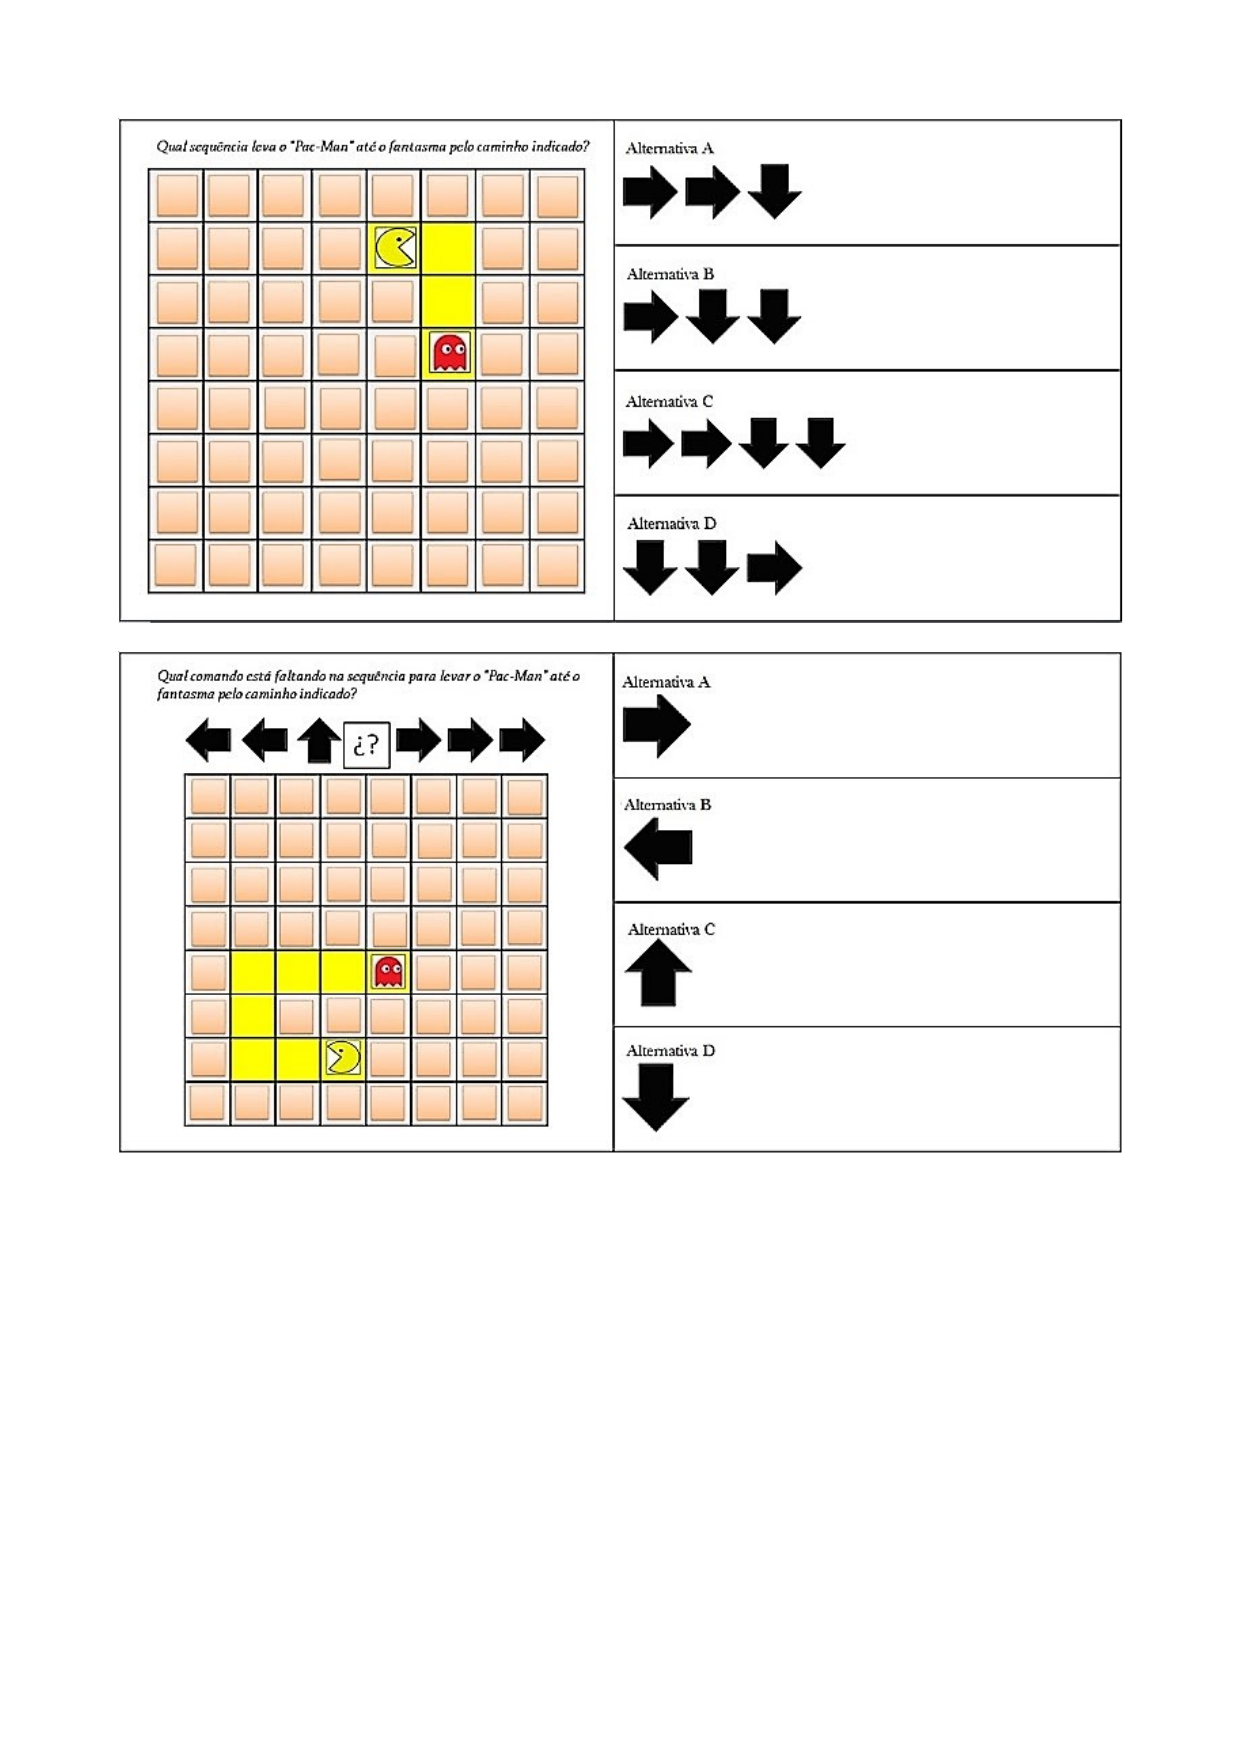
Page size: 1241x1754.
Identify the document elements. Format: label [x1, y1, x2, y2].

picture [118, 118, 1123, 623]
picture [118, 651, 1123, 1154]
